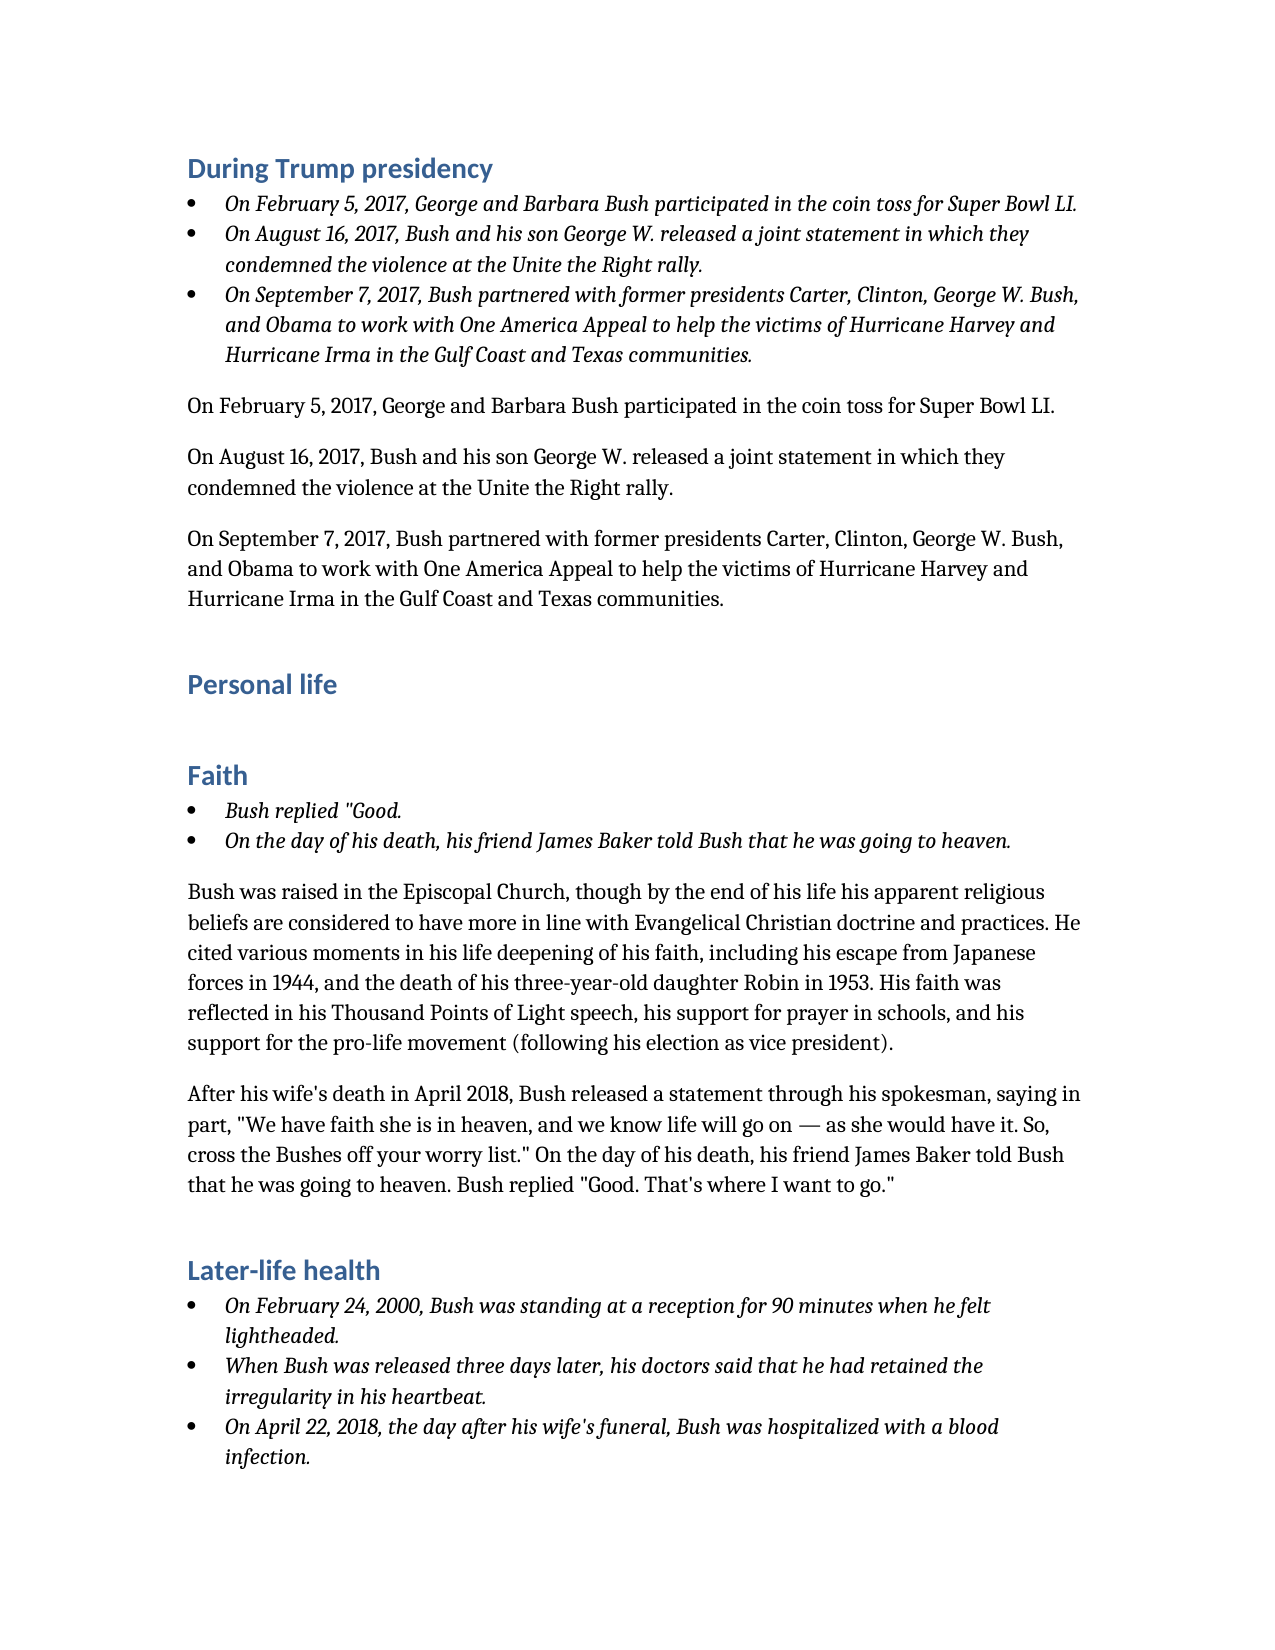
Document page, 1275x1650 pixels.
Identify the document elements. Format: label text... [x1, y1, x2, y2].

text On August 16, 2017, Bush and his son George W. released a joint statement in which they condemned the violence at the Unite the Right rally. [187, 444, 1087, 501]
subtitle Personal life [187, 666, 1087, 702]
subtitle Later-life health [187, 1252, 1087, 1288]
text On September 7, 2017, Bush partnered with former presidents Carter, Clinton, George W. Bush, and Obama to work with One America Appeal to help the victims of Hurricane Harvey and Hurricane Irma in the Gulf Coast and Texas communities. [187, 525, 1087, 612]
list On August 16, 2017, Bush and his son George W. released a joint statement in which they condemned the violence at the Unite the Right rally. [187, 221, 1087, 278]
list On February 5, 2017, George and Barbara Bush participated in the coin toss for Super Bowl LI. [187, 191, 1087, 217]
subtitle During Trump presidency [187, 150, 1087, 186]
subtitle Faith [187, 757, 1087, 792]
text On February 5, 2017, George and Barbara Bush participated in the coin toss for Super Bowl LI. [187, 393, 1087, 419]
list On September 7, 2017, Bush partnered with former presidents Carter, Clinton, George W. Bush, and Obama to work with One America Appeal to help the victims of Hurricane Harvey and Hurricane Irma in the Gulf Coast and Texas communities. [187, 282, 1087, 368]
text Bush was raised in the Episcopal Church, though by the end of his life his apparent religious beliefs are considered to have more in line with Evangelical Christian doctrine and practices. He cited various moments in his life deepening of his faith, including his escape from Japanese forces in 1944, and the death of his three-year-old daughter Robin in 1953. His faith was reflected in his Thousand Points of Light speech, his support for prayer in schools, and his support for the pro-life movement (following his election as vice president). [187, 879, 1087, 1056]
list On the day of his death, his friend James Baker told Bush that he was going to heaven. [187, 828, 1087, 854]
text After his wife's death in April 2018, Bush released a statement through his spokesman, saying in part, "We have faith she is in heaven, and we know life will go on — as she would have it. So, cross the Bushes off your worry list." On the day of his death, his friend James Baker told Bush that he was going to heaven. Bush replied "Good. That's where I want to go." [187, 1081, 1087, 1198]
list On February 24, 2000, Bush was standing at a reception for 90 minutes when he felt lightheaded. [187, 1293, 1087, 1349]
list On April 22, 2018, the day after his wife's funeral, Bush was hospitalized with a blood infection. [187, 1414, 1087, 1470]
list When Bush was released three days later, his doctors said that he had retained the irregularity in his heartbeat. [187, 1353, 1087, 1410]
list Bush replied "Good. [187, 798, 1087, 824]
